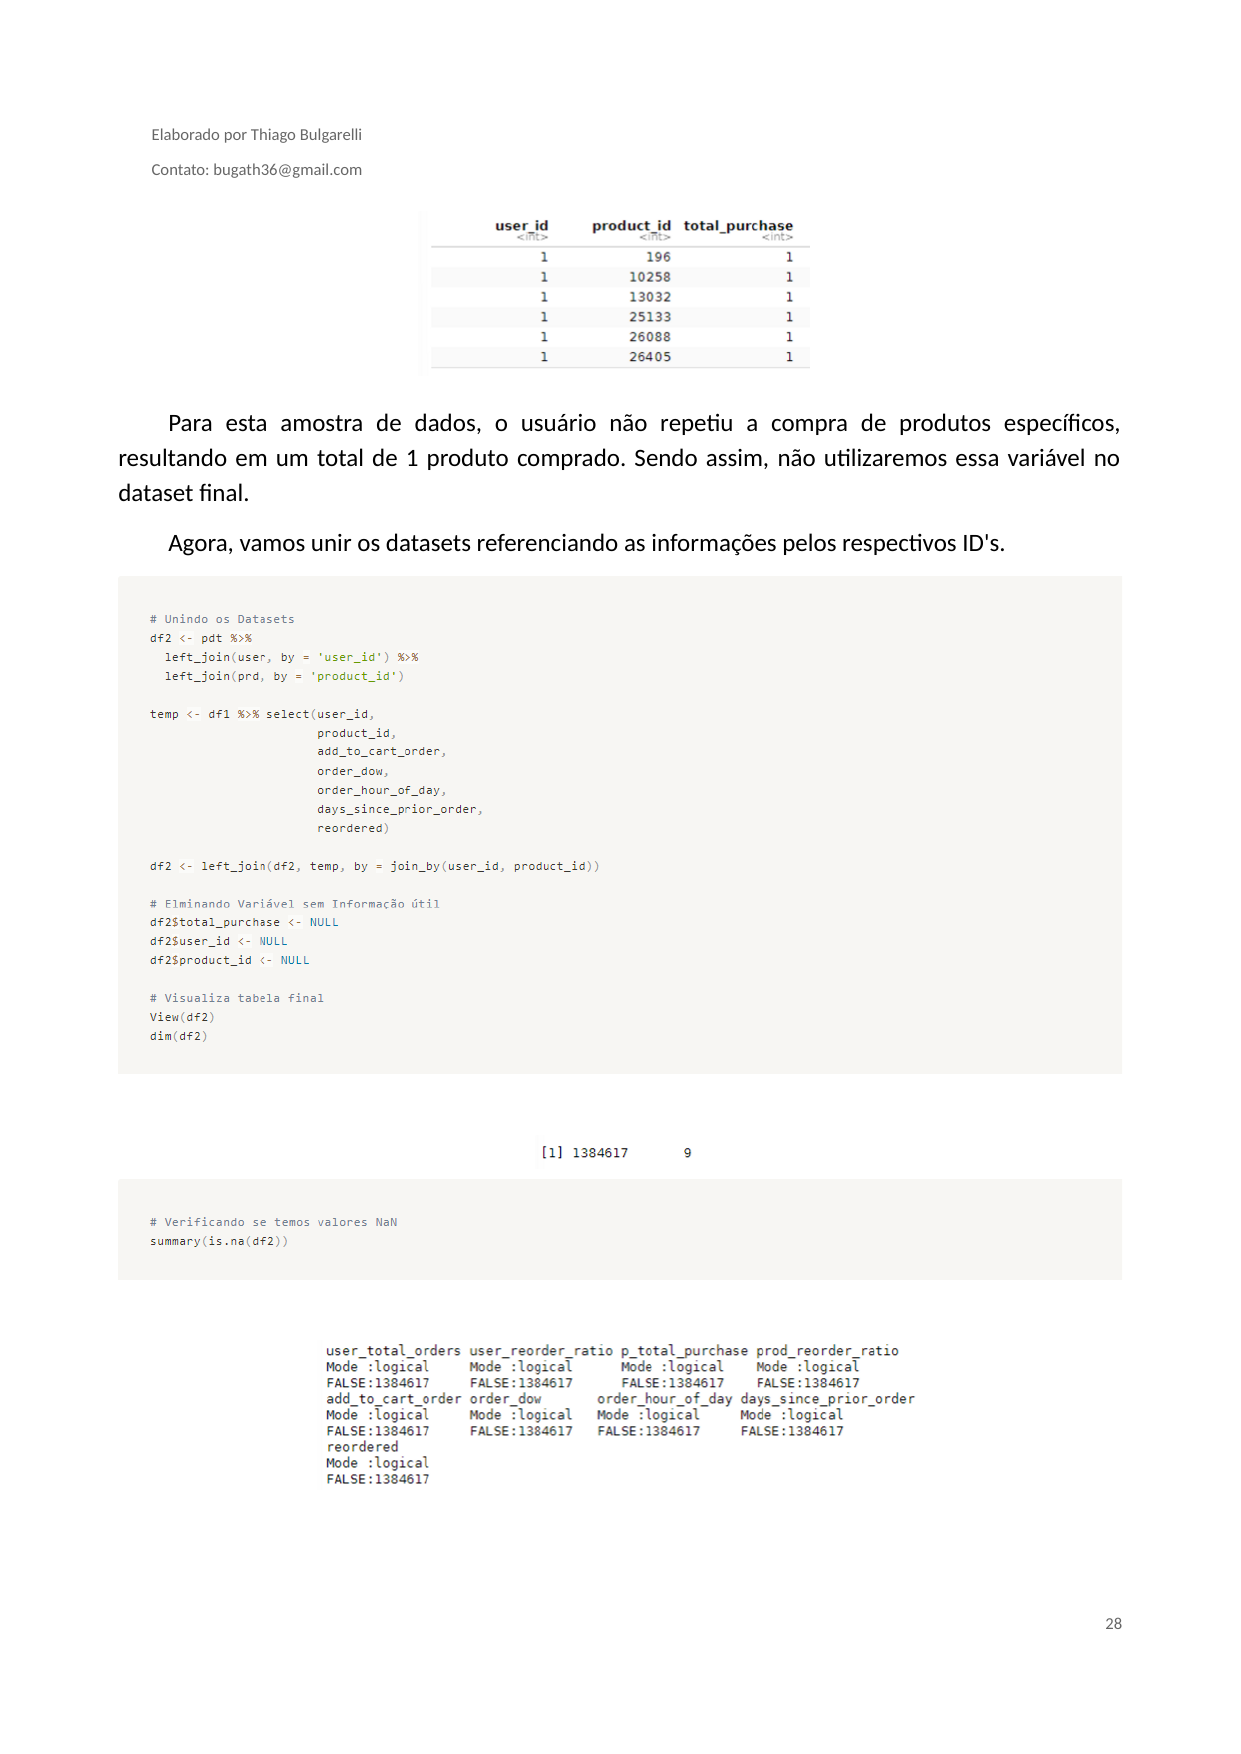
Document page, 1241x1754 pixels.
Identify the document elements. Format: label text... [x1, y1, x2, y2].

picture [316, 1333, 925, 1493]
text Para esta amostra de dados, o usuário não repetiu a compra de produtos específicos, resultando em um total de 1 produto comprado. Sendo assim, não utilizaremos essa variável no dataset final. [118, 407, 1122, 508]
picture [118, 576, 1123, 1074]
text Agora, vamos unir os datasets referenciando as informações pelos respectivos ID's. [118, 527, 1122, 557]
picture [118, 1177, 1123, 1280]
